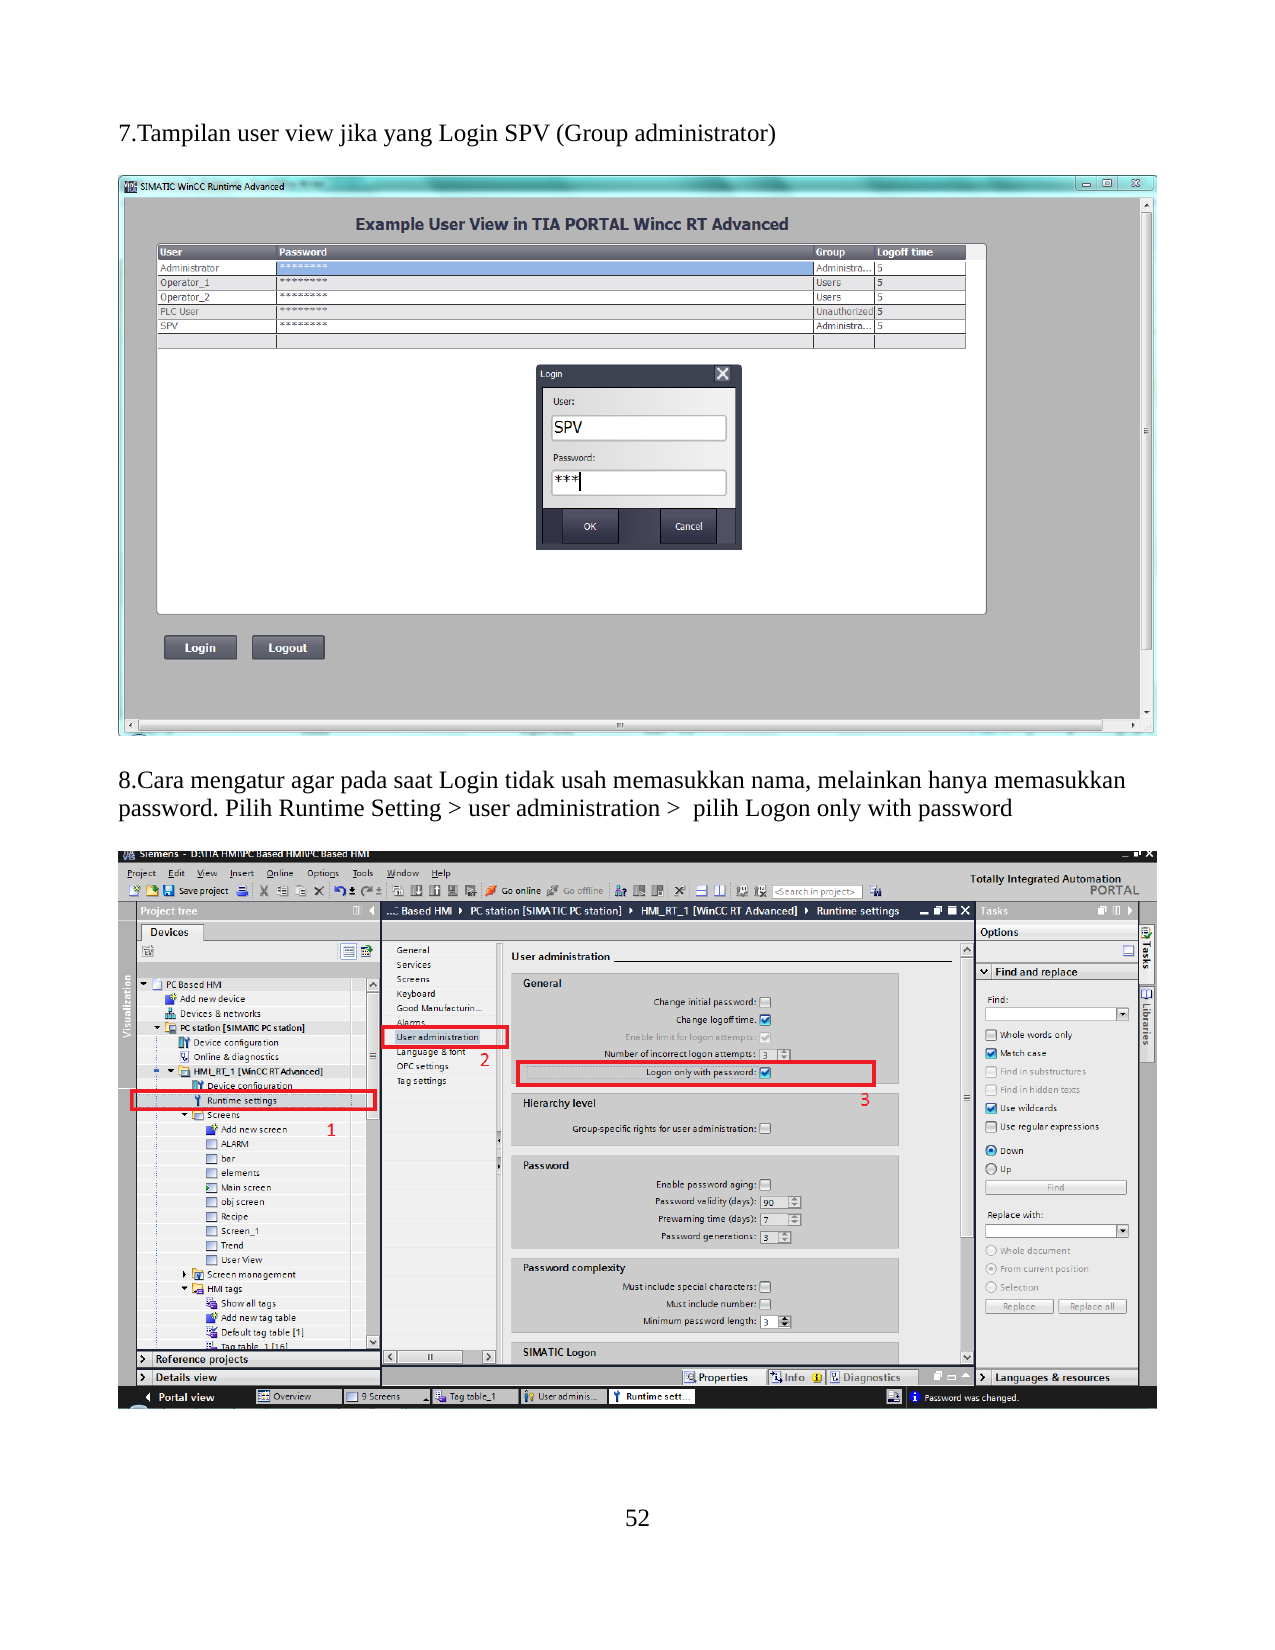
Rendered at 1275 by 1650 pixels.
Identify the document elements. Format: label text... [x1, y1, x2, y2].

text 8.Cara mengatur agar pada saat Login tidak usah memasukkan nama, melainkan hanya memasukkan password. Pilih Runtime Setting > user administration > pilih Logon only with password [118, 765, 1157, 822]
picture [118, 851, 1157, 1409]
picture [118, 175, 1157, 736]
text 7.Tampilan user view jika yang Login SPV (Group administrator) [118, 118, 1157, 147]
